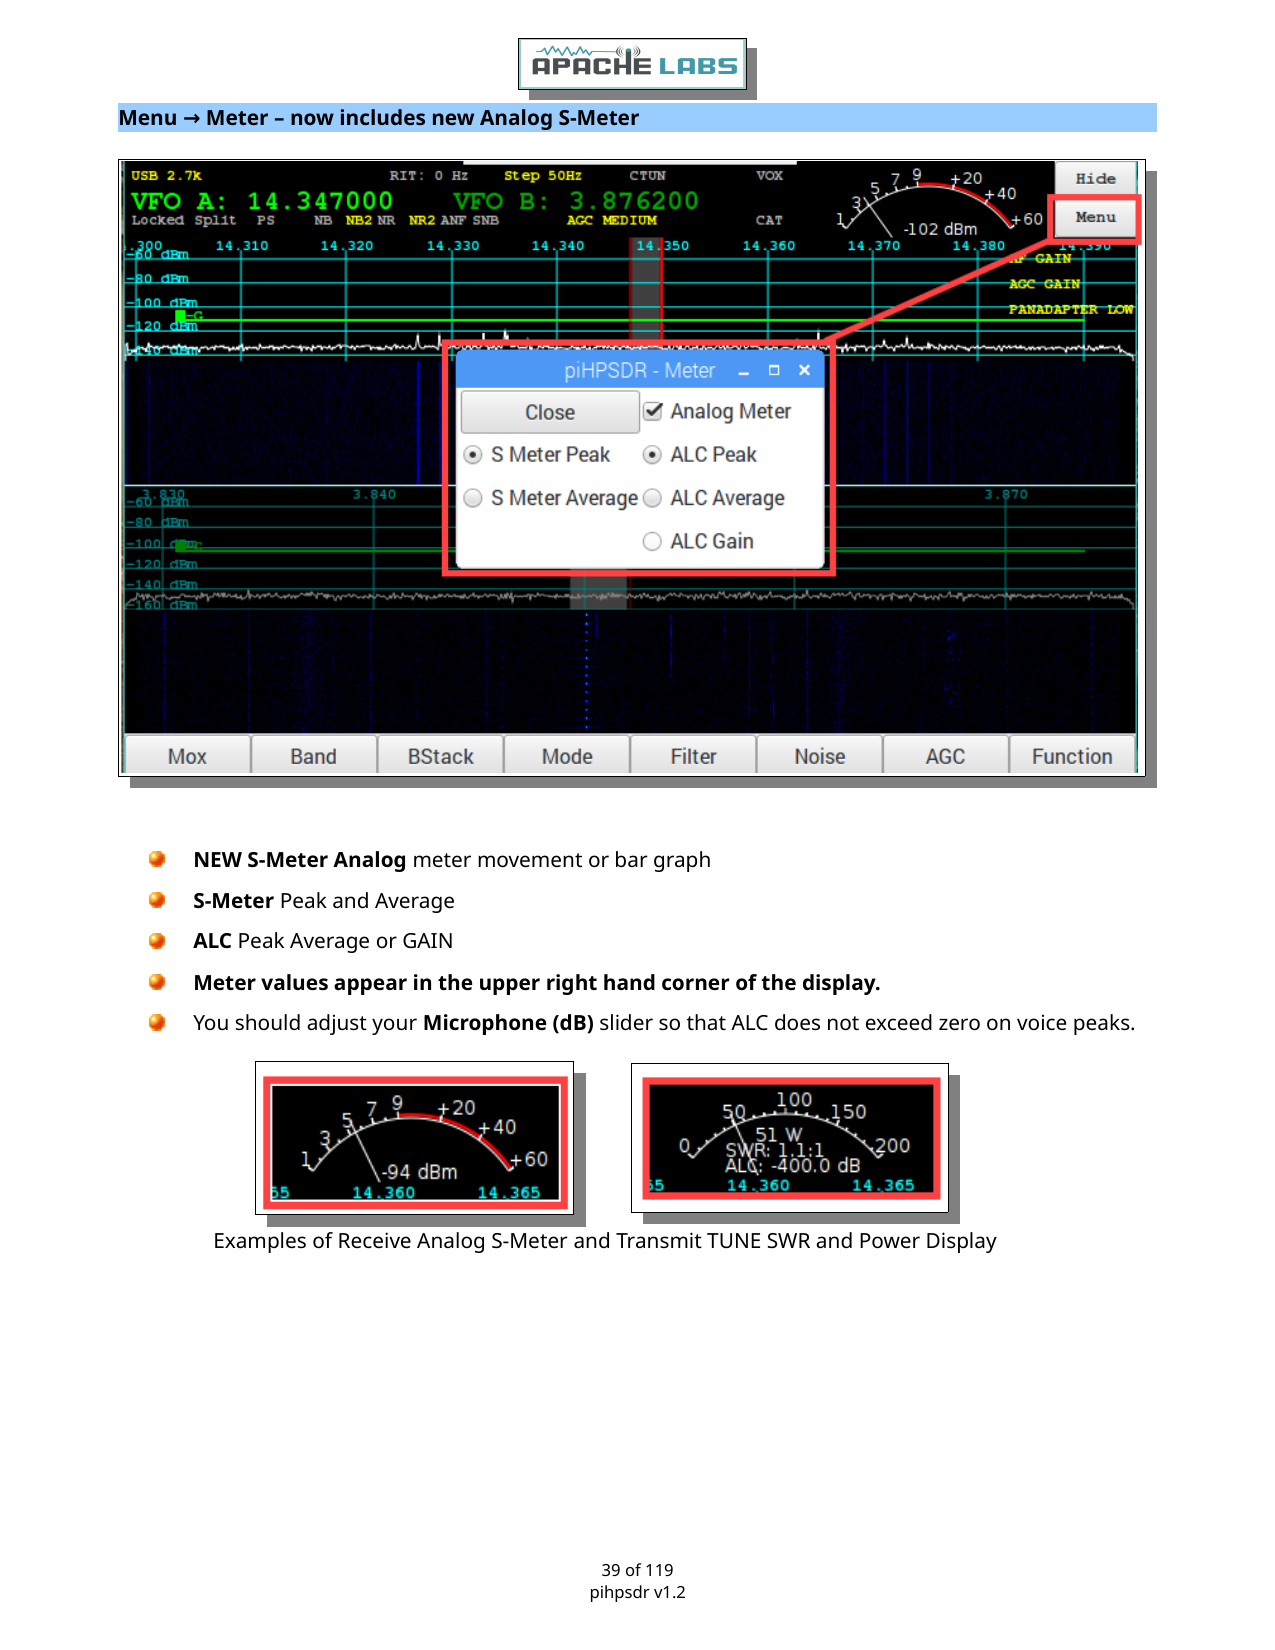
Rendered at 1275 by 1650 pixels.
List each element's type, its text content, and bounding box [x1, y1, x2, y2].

picture [149, 1014, 165, 1031]
picture [149, 933, 165, 949]
list Examples of Receive Analog S-Meter and Transmit TUNE SWR and Power Display [148, 1049, 1157, 1255]
picture [121, 161, 1142, 773]
list You should adjust your Microphone (dB) slider so that ALC does not exceed zero on voice peaks. [148, 1008, 1157, 1037]
picture [149, 974, 165, 990]
picture [633, 1065, 946, 1209]
picture [149, 851, 165, 867]
picture [521, 40, 744, 87]
picture [149, 892, 165, 908]
list S-Meter Peak and Average [148, 886, 1157, 914]
picture [258, 1064, 571, 1212]
subtitle Menu → Meter – now includes new Analog S-Meter [118, 103, 1157, 132]
list NEW S-Meter Analog meter movement or bar graph [148, 845, 1157, 873]
list Meter values appear in the upper right hand corner of the display. [148, 968, 1157, 996]
list ALC Peak Average or GAIN [148, 927, 1157, 955]
